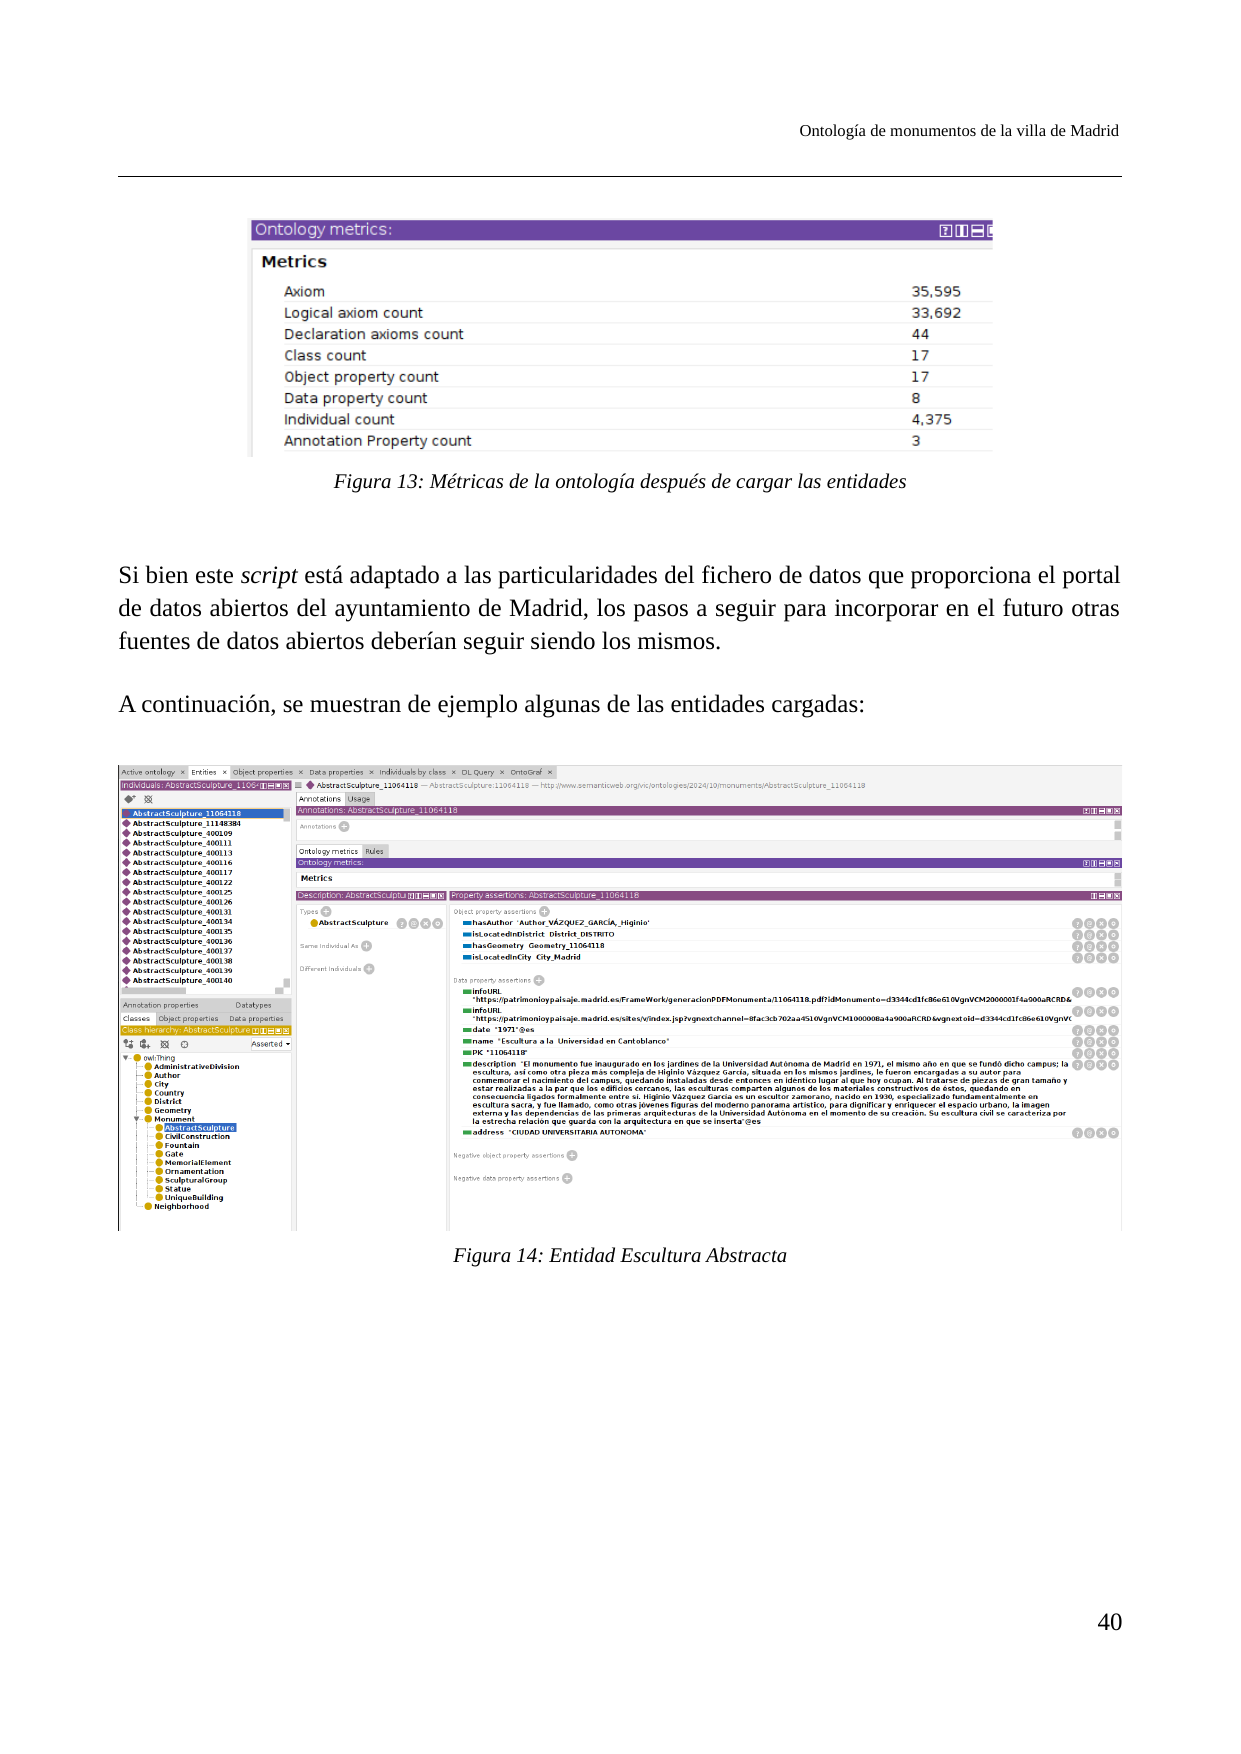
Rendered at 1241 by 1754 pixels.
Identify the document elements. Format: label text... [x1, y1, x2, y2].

picture [247, 218, 993, 457]
text Figura 13: Métricas de la ontología después de cargar las entidades [247, 457, 993, 493]
text Si bien este script está adaptado a las particularidades del fichero de datos que proporciona el portal de datos abiertos del ayuntamiento de Madrid, los pasos a seguir para incorporar en el futuro otras fuentes de datos abiertos deberían seguir siendo los mismos. [118, 560, 1122, 655]
text Figura 14: Entidad Escultura Abstracta [118, 1231, 1122, 1267]
picture [118, 765, 1123, 1231]
text A continuación, se muestran de ejemplo algunas de las entidades cargadas: [118, 689, 1122, 718]
